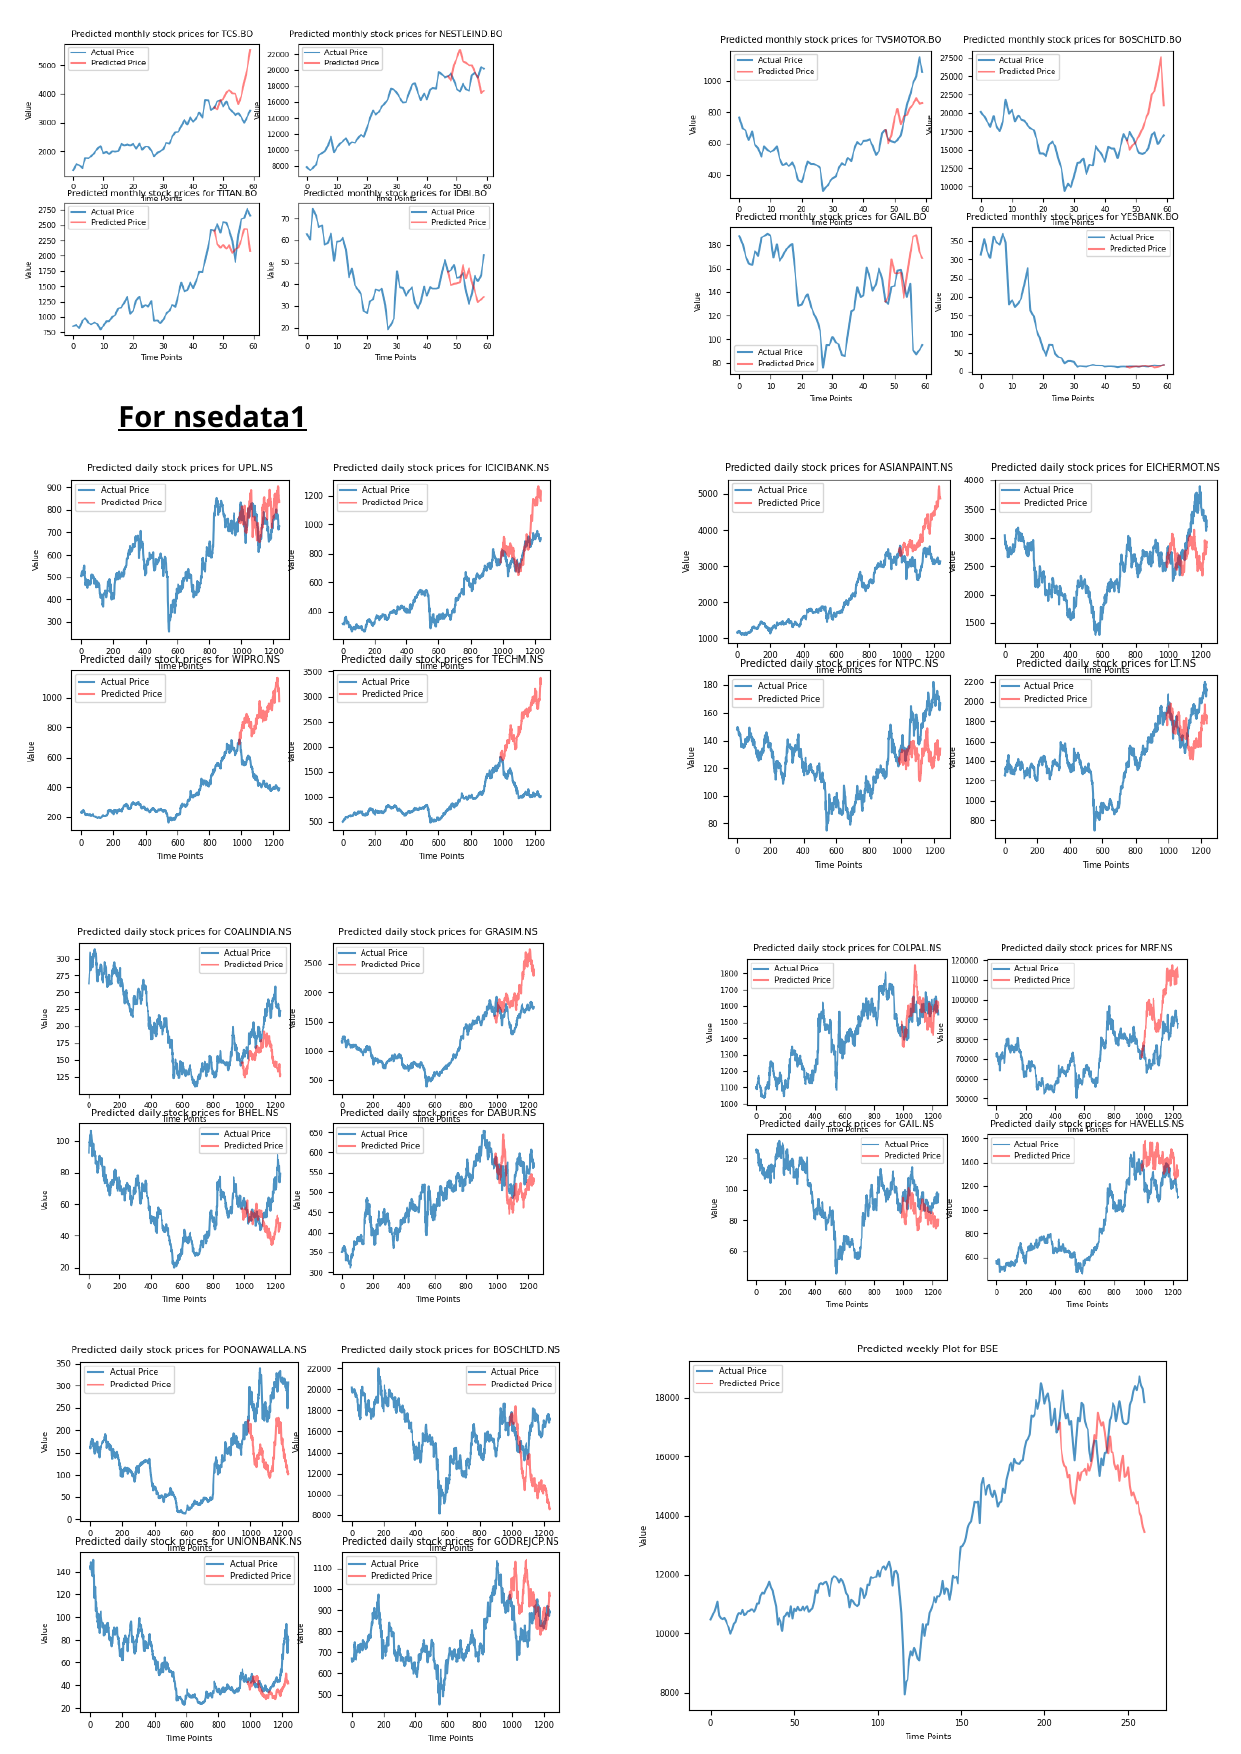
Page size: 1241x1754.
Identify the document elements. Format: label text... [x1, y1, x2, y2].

picture [662, 447, 1240, 881]
picture [688, 930, 1209, 1319]
picture [17, 914, 566, 1314]
text For nsedata1 [118, 396, 1122, 436]
picture [671, 23, 1195, 415]
picture [625, 1332, 1190, 1754]
picture [7, 448, 574, 872]
picture [17, 1330, 583, 1754]
picture [7, 19, 514, 372]
